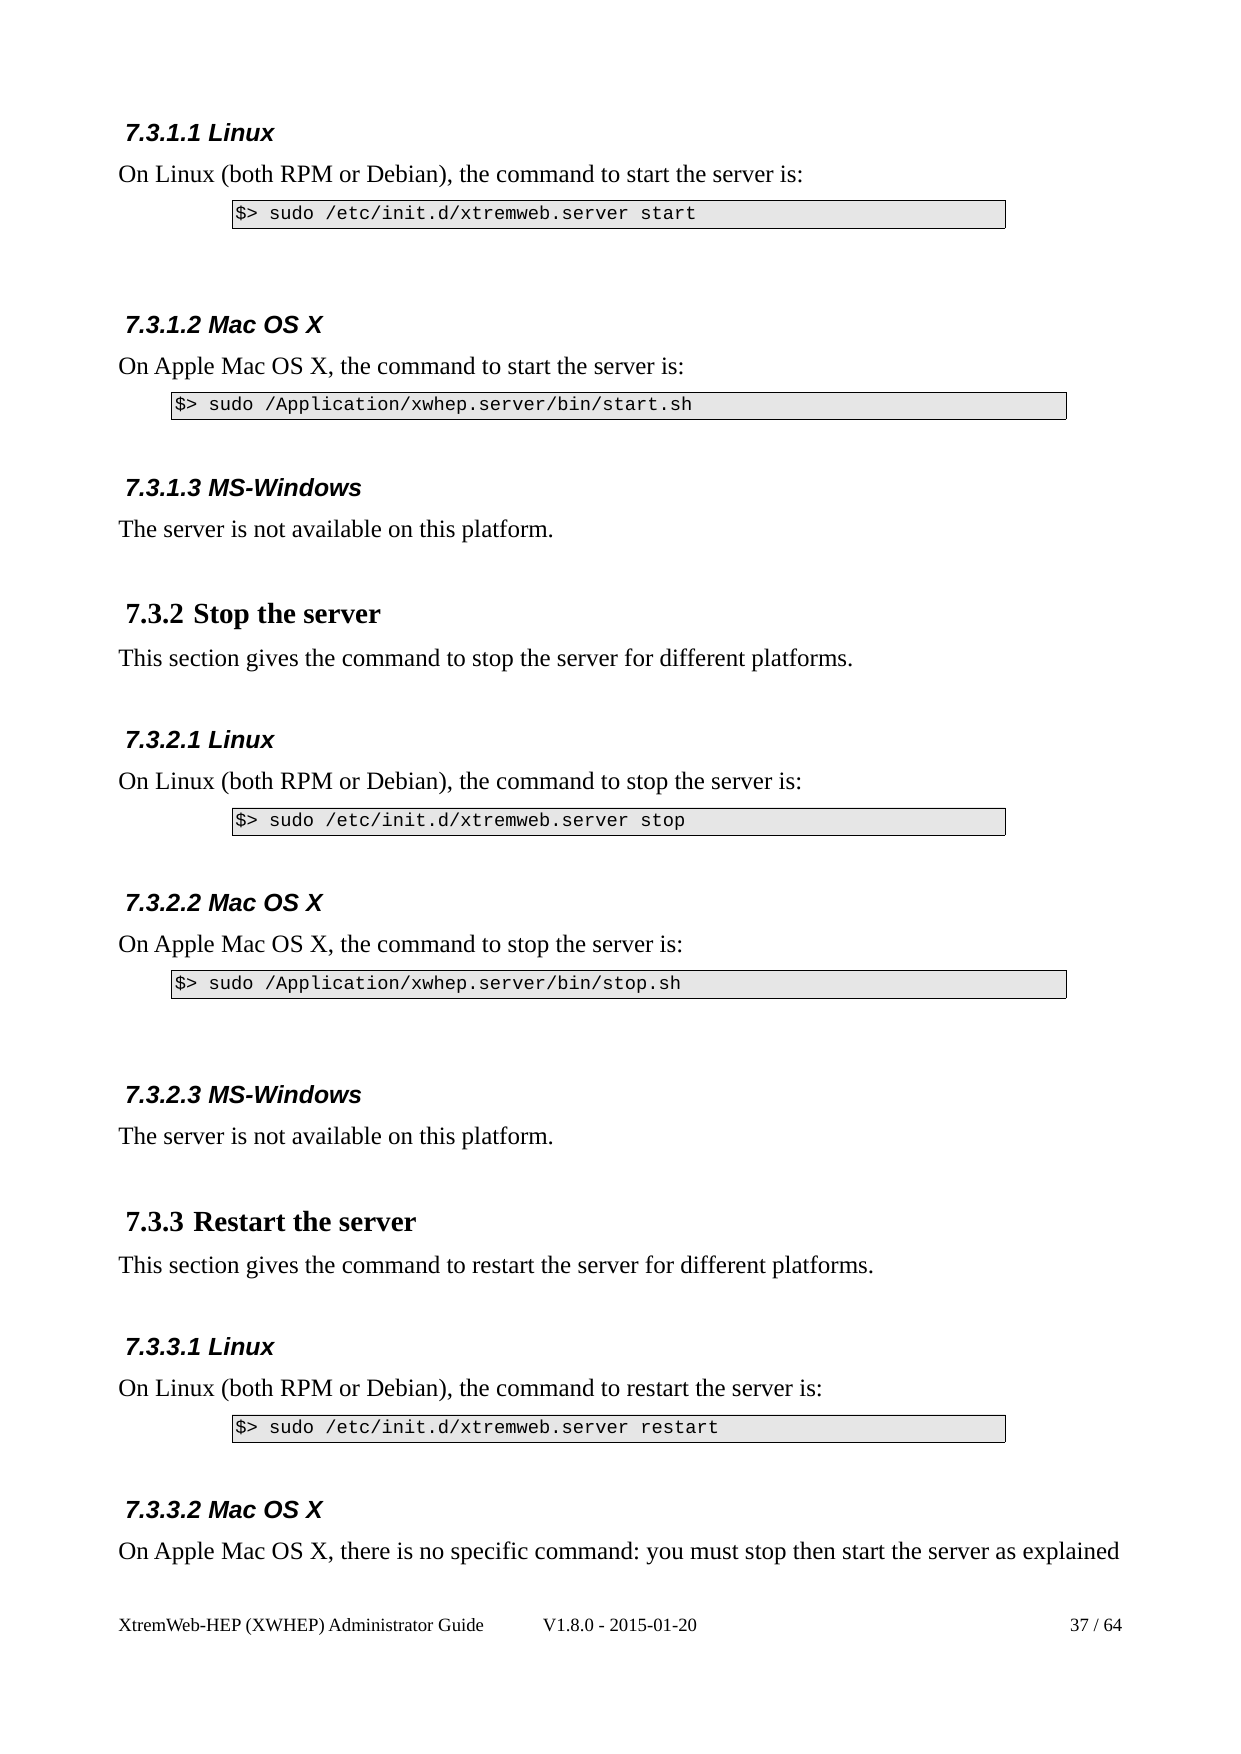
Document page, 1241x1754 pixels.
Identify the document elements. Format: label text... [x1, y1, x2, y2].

text This section gives the command to stop the server for different platforms. [118, 643, 1122, 671]
subtitle Mac OS X [118, 1495, 1122, 1524]
text This section gives the command to restart the server for different platforms. [118, 1250, 1122, 1278]
text On Linux (both RPM or Debian), the command to start the server is: [118, 159, 1122, 188]
subtitle Linux [118, 725, 1122, 754]
subtitle Restart the server [118, 1204, 1122, 1237]
text On Apple Mac OS X, there is no specific command: you must stop then start the server as explained [118, 1536, 1122, 1565]
text On Linux (both RPM or Debian), the command to restart the server is: [118, 1373, 1122, 1402]
text $> sudo /etc/init.d/xtremweb.server restart [233, 1416, 1005, 1442]
subtitle Mac OS X [118, 310, 1122, 338]
text $> sudo /etc/init.d/xtremweb.server stop [233, 809, 1005, 835]
text On Linux (both RPM or Debian), the command to stop the server is: [118, 766, 1122, 795]
subtitle Stop the server [118, 597, 1122, 630]
text The server is not available on this platform. [118, 514, 1122, 543]
subtitle MS-Windows [118, 1080, 1122, 1109]
subtitle MS-Windows [118, 473, 1122, 502]
text On Apple Mac OS X, the command to stop the server is: [118, 929, 1122, 958]
subtitle Mac OS X [118, 888, 1122, 917]
subtitle Linux [118, 1332, 1122, 1361]
text $> sudo /Application/xwhep.server/bin/start.sh [172, 393, 1066, 419]
subtitle Linux [118, 118, 1122, 147]
text On Apple Mac OS X, the command to start the server is: [118, 351, 1122, 379]
text $> sudo /Application/xwhep.server/bin/stop.sh [172, 971, 1066, 998]
text The server is not available on this platform. [118, 1121, 1122, 1150]
text $> sudo /etc/init.d/xtremweb.server start [233, 201, 1005, 228]
